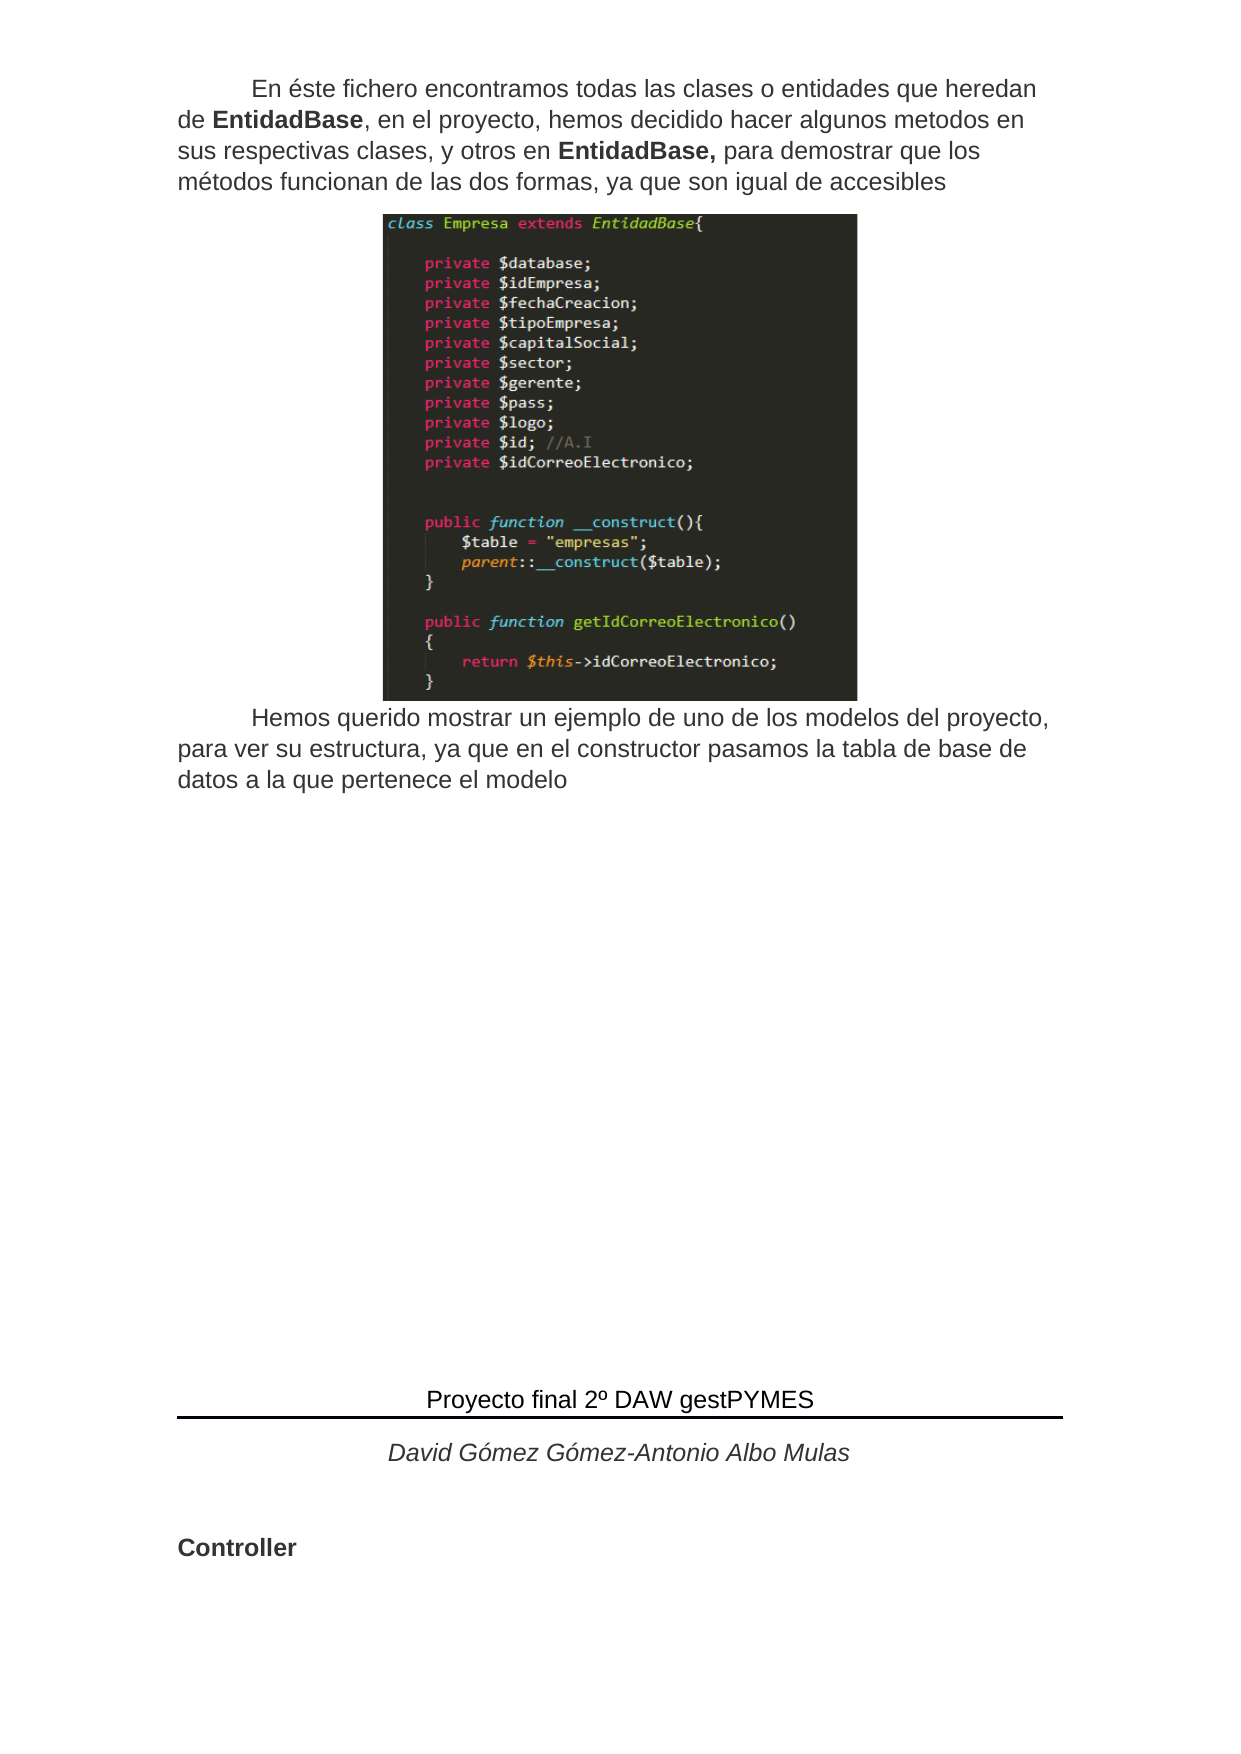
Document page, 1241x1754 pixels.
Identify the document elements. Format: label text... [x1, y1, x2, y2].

text Hemos querido mostrar un ejemplo de uno de los modelos del proyecto, para ver su estructura, ya que en el constructor pasamos la tabla de base de datos a la que pertenece el modelo [177, 214, 1063, 793]
text David Gómez Gómez-Antonio Albo Mulas [177, 1438, 1063, 1467]
text Proyecto final 2º DAW gestPYMES [177, 1385, 1063, 1416]
text Controller [177, 1533, 1063, 1562]
text En éste fichero encontramos todas las clases o entidades que heredan de EntidadBase, en el proyecto, hemos decidido hacer algunos metodos en sus respectivas clases, y otros en EntidadBase, para demostrar que los métodos funcionan de las dos formas, ya que son igual de accesibles [177, 74, 1063, 196]
picture [382, 214, 858, 701]
